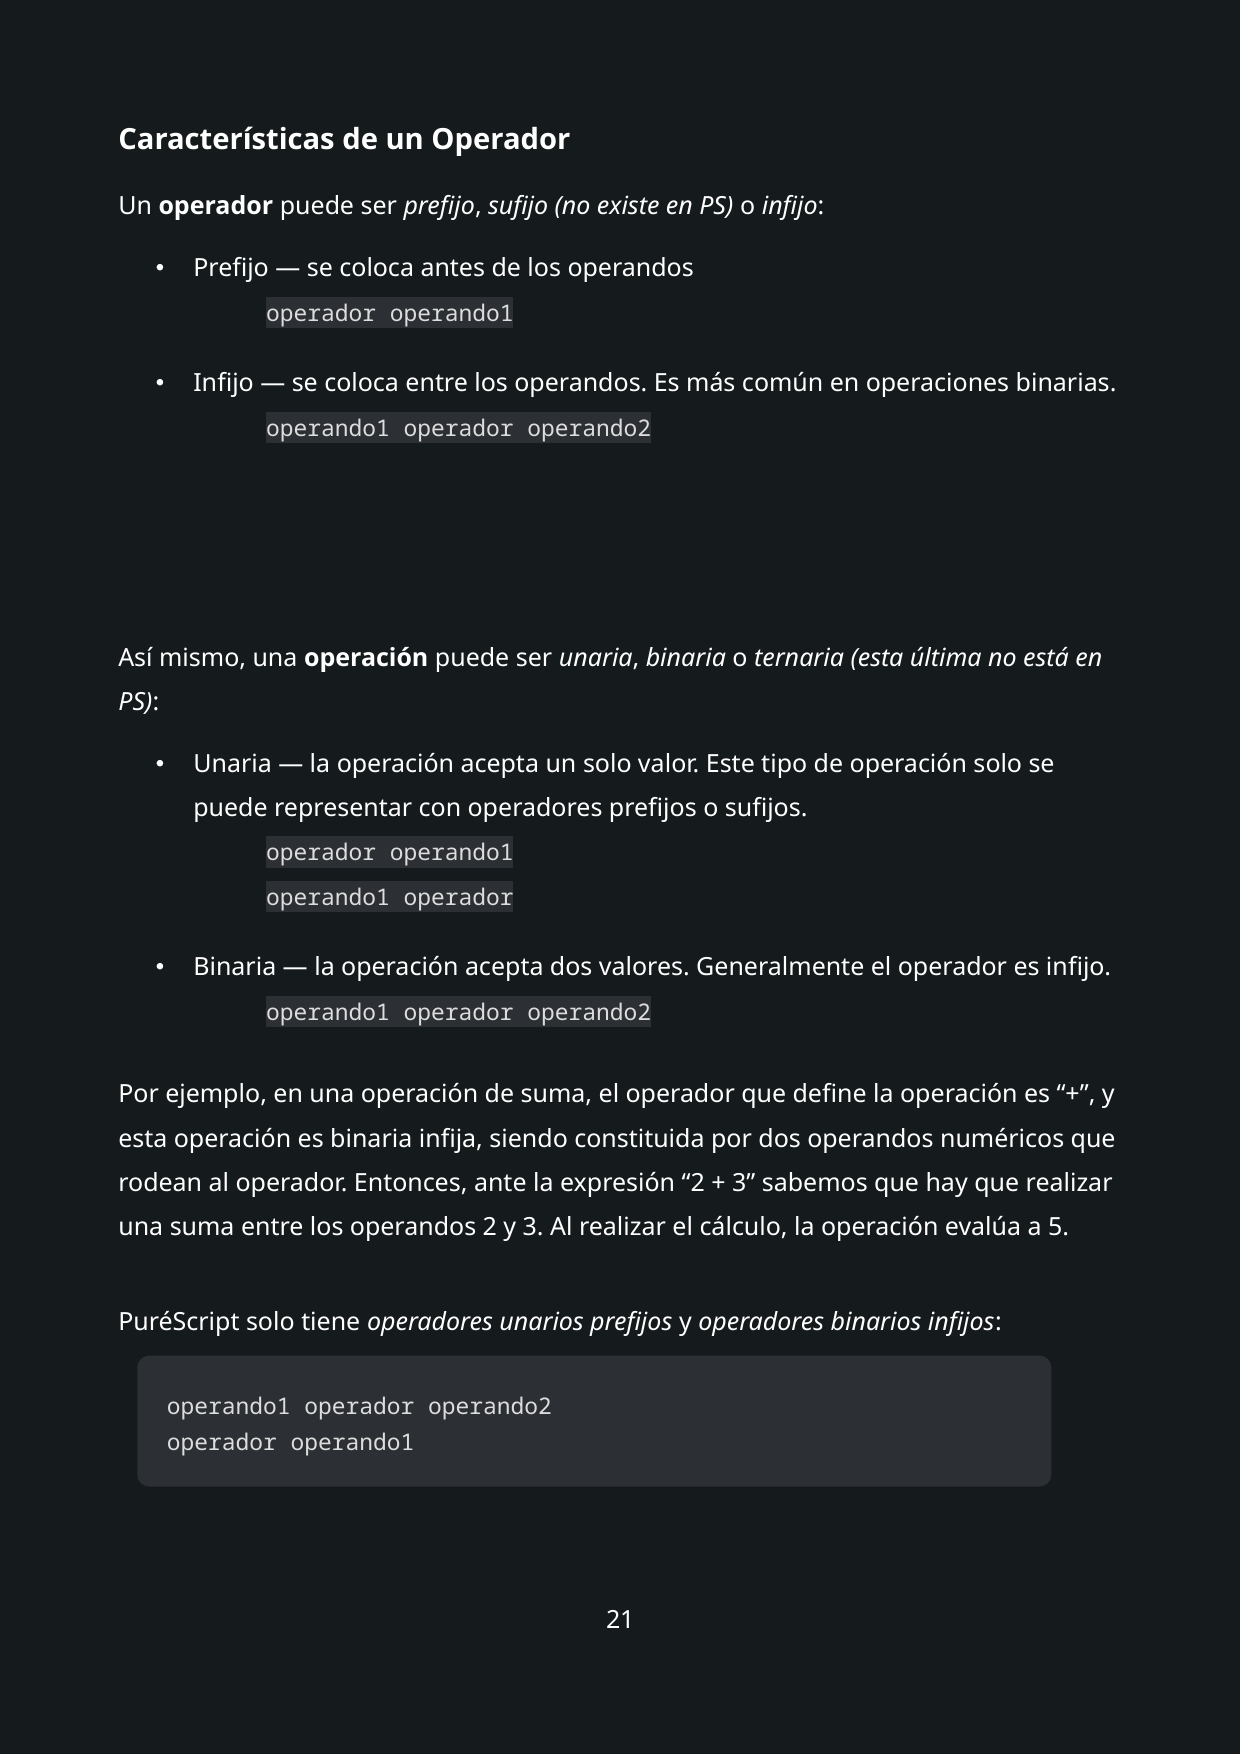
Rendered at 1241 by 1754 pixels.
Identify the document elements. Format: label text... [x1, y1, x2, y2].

list Binaria — la operación acepta dos valores. Generalmente el operador es infijo. operando1 operador operando2 [156, 949, 1122, 1027]
text Un operador puede ser prefijo, sufijo (no existe en PS) o infijo: [118, 188, 1122, 222]
text Así mismo, una operación puede ser unaria, binaria o ternaria (esta última no está en PS): [118, 639, 1122, 718]
text PuréScript solo tiene operadores unarios prefijos y operadores binarios infijos: [118, 1303, 1122, 1337]
list Prefijo — se coloca antes de los operandos operador operando1 [156, 250, 1122, 328]
text Por ejemplo, en una operación de suma, el operador que define la operación es “+”, y esta operación es binaria infija, siendo constituida por dos operandos numéricos que rodean al operador. Entonces, ante la expresión “2 + 3” sabemos que hay que realizar una suma entre los operandos 2 y 3. Al realizar el cálculo, la operación evalúa a 5. [118, 1076, 1122, 1243]
list Unaria — la operación acepta un solo valor. Este tipo de operación solo se puede representar con operadores prefijos o sufijos. operador operando1 operando1 operador [156, 746, 1122, 912]
list Infijo — se coloca entre los operandos. Es más común en operaciones binarias. operando1 operador operando2 [156, 365, 1122, 443]
subtitle Características de un Operador [118, 118, 1122, 158]
